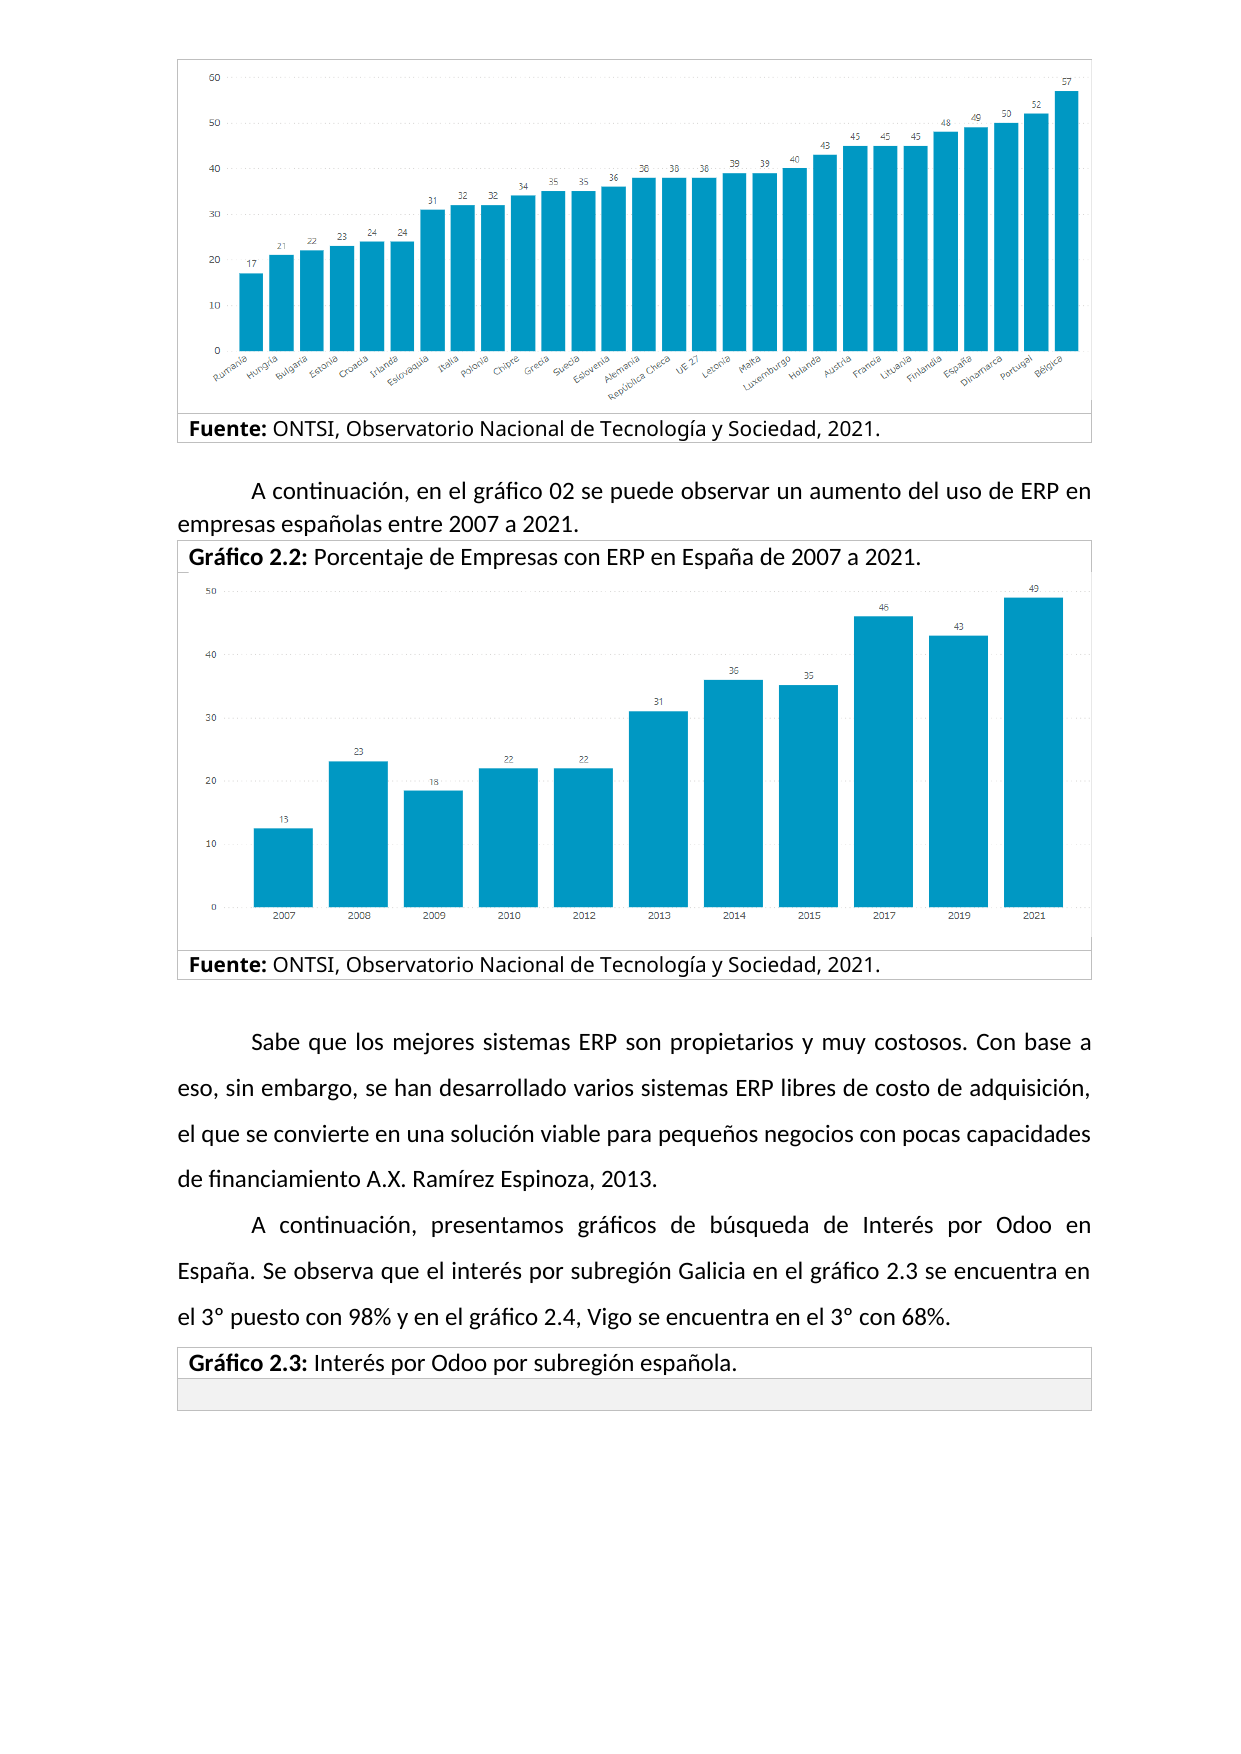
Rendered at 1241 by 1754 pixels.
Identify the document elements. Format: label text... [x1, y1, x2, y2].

table_cell [178, 1379, 1091, 1410]
text A continuación, presentamos gráficos de búsqueda de Interés por Odoo en España. Se observa que el interés por subregión Galicia en el gráfico 2.3 se encuentra en el 3º puesto con 98% y en el gráfico 2.4, Vigo se encuentra en el 3º con 68%. [177, 1209, 1093, 1331]
table_cell [178, 573, 1091, 949]
text A continuación, en el gráfico 02 se puede observar un aumento del uso de ERP en empresas españolas entre 2007 a 2021. [177, 475, 1093, 538]
table_cell [178, 60, 1091, 413]
table_header Gráfico 2.3: Interés por Odoo por subregión española. [178, 1348, 1091, 1378]
table_cell Fuente: ONTSI, Observatorio Nacional de Tecnología y Sociedad, 2021. [178, 951, 1091, 979]
table_header Gráfico 2.2: Porcentaje de Empresas con ERP en España de 2007 a 2021. [178, 541, 1091, 572]
table_cell Fuente: ONTSI, Observatorio Nacional de Tecnología y Sociedad, 2021. [178, 414, 1091, 442]
text Sabe que los mejores sistemas ERP son propietarios y muy costosos. Con base a eso, sin embargo, se han desarrollado varios sistemas ERP libres de costo de adquisición, el que se convierte en una solución viable para pequeños negocios con pocas capacidades de financiamiento A.X. Ramírez Espinoza, 2013. [177, 1026, 1093, 1194]
